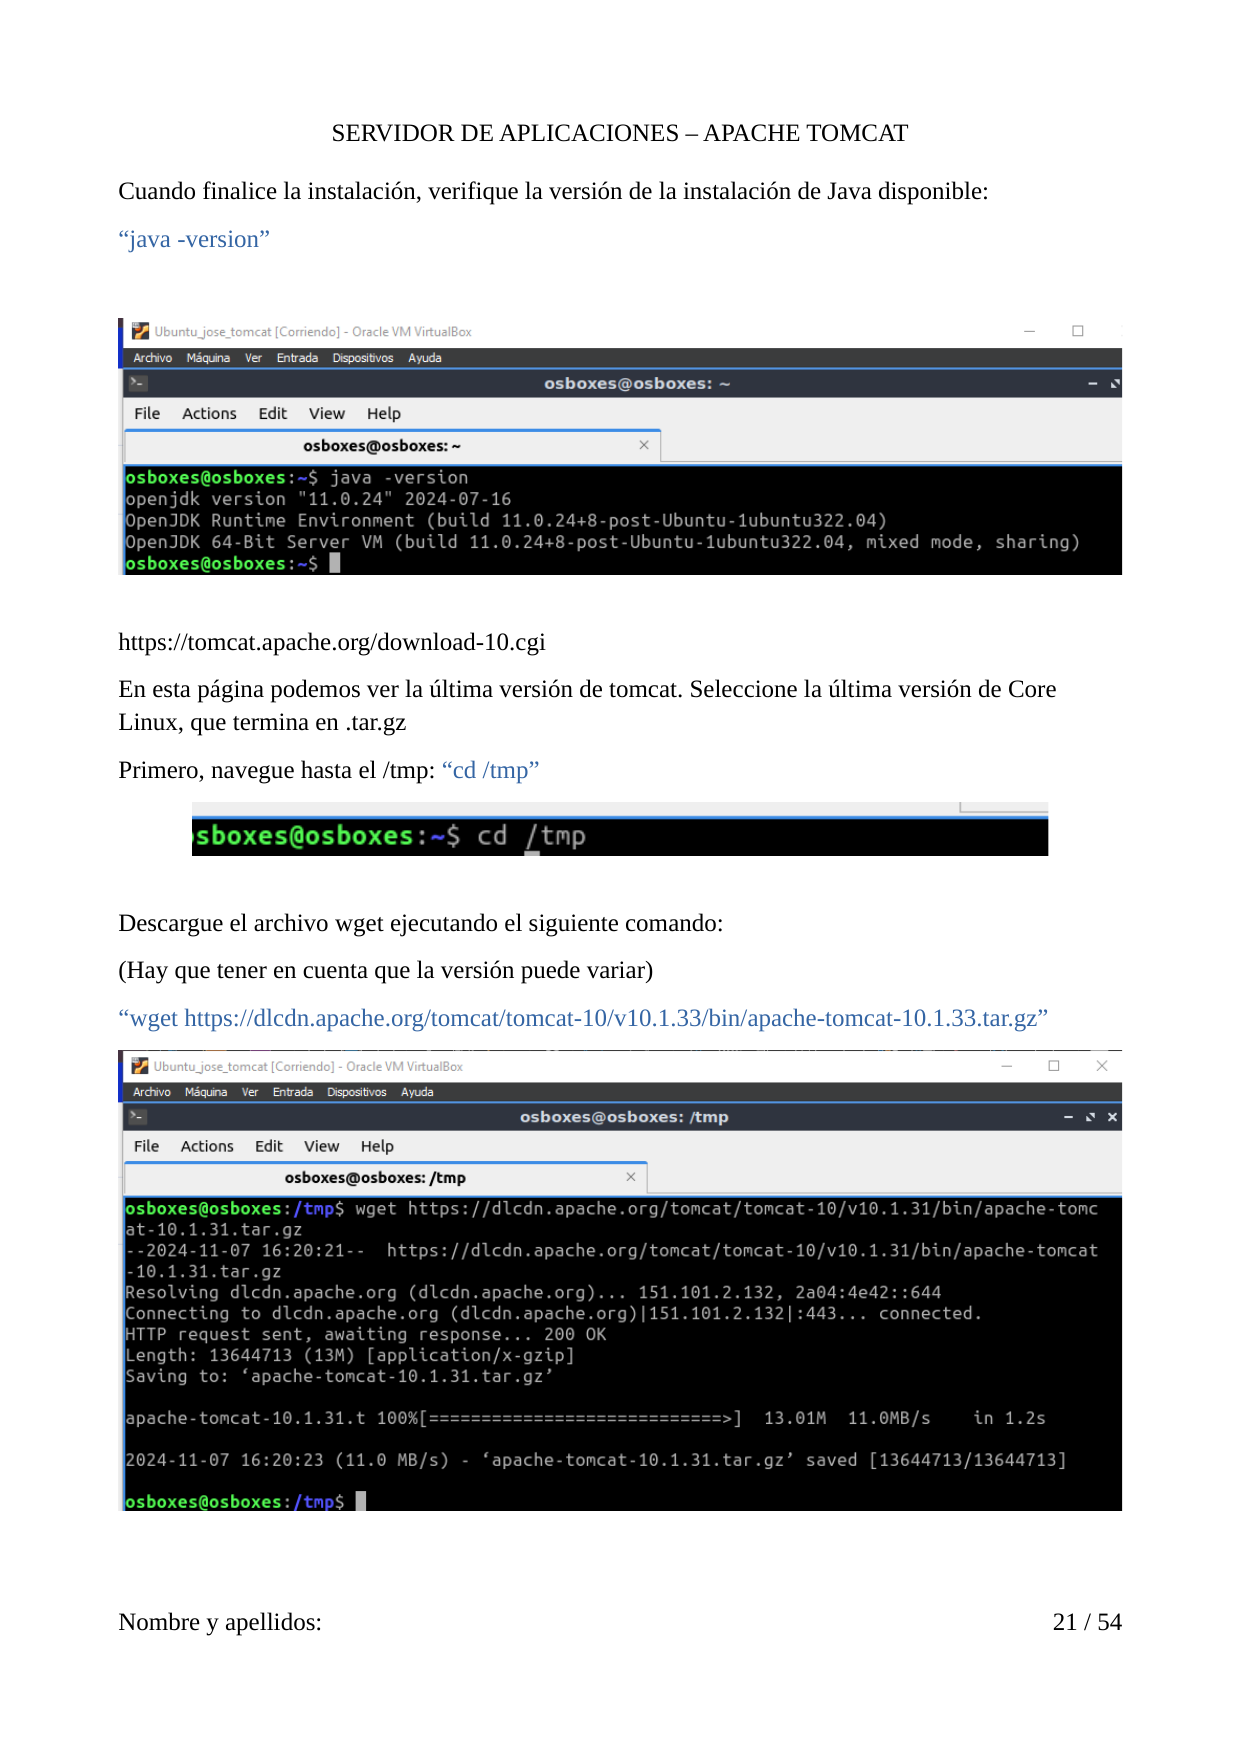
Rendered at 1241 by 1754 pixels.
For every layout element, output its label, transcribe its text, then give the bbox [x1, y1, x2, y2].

picture [118, 1050, 1123, 1511]
text En esta página podemos ver la última versión de tomcat. Seleccione la última versión de Core Linux, que termina en .tar.gz [118, 674, 1122, 736]
text “wget https://dlcdn.apache.org/tomcat/tomcat-10/v10.1.33/bin/apache-tomcat-10.1.33.tar.gz” [118, 1003, 1122, 1032]
text https://tomcat.apache.org/download-10.cgi [118, 627, 1122, 656]
text Primero, navegue hasta el /tmp: “cd /tmp” [118, 755, 1122, 784]
text Descargue el archivo wget ejecutando el siguiente comando: [118, 908, 1122, 936]
picture [192, 802, 1049, 856]
text (Hay que tener en cuenta que la versión puede variar) [118, 955, 1122, 984]
text Cuando finalice la instalación, verifique la versión de la instalación de Java disponible: [118, 176, 1122, 205]
text “java -version” [118, 224, 1122, 286]
picture [118, 318, 1123, 575]
